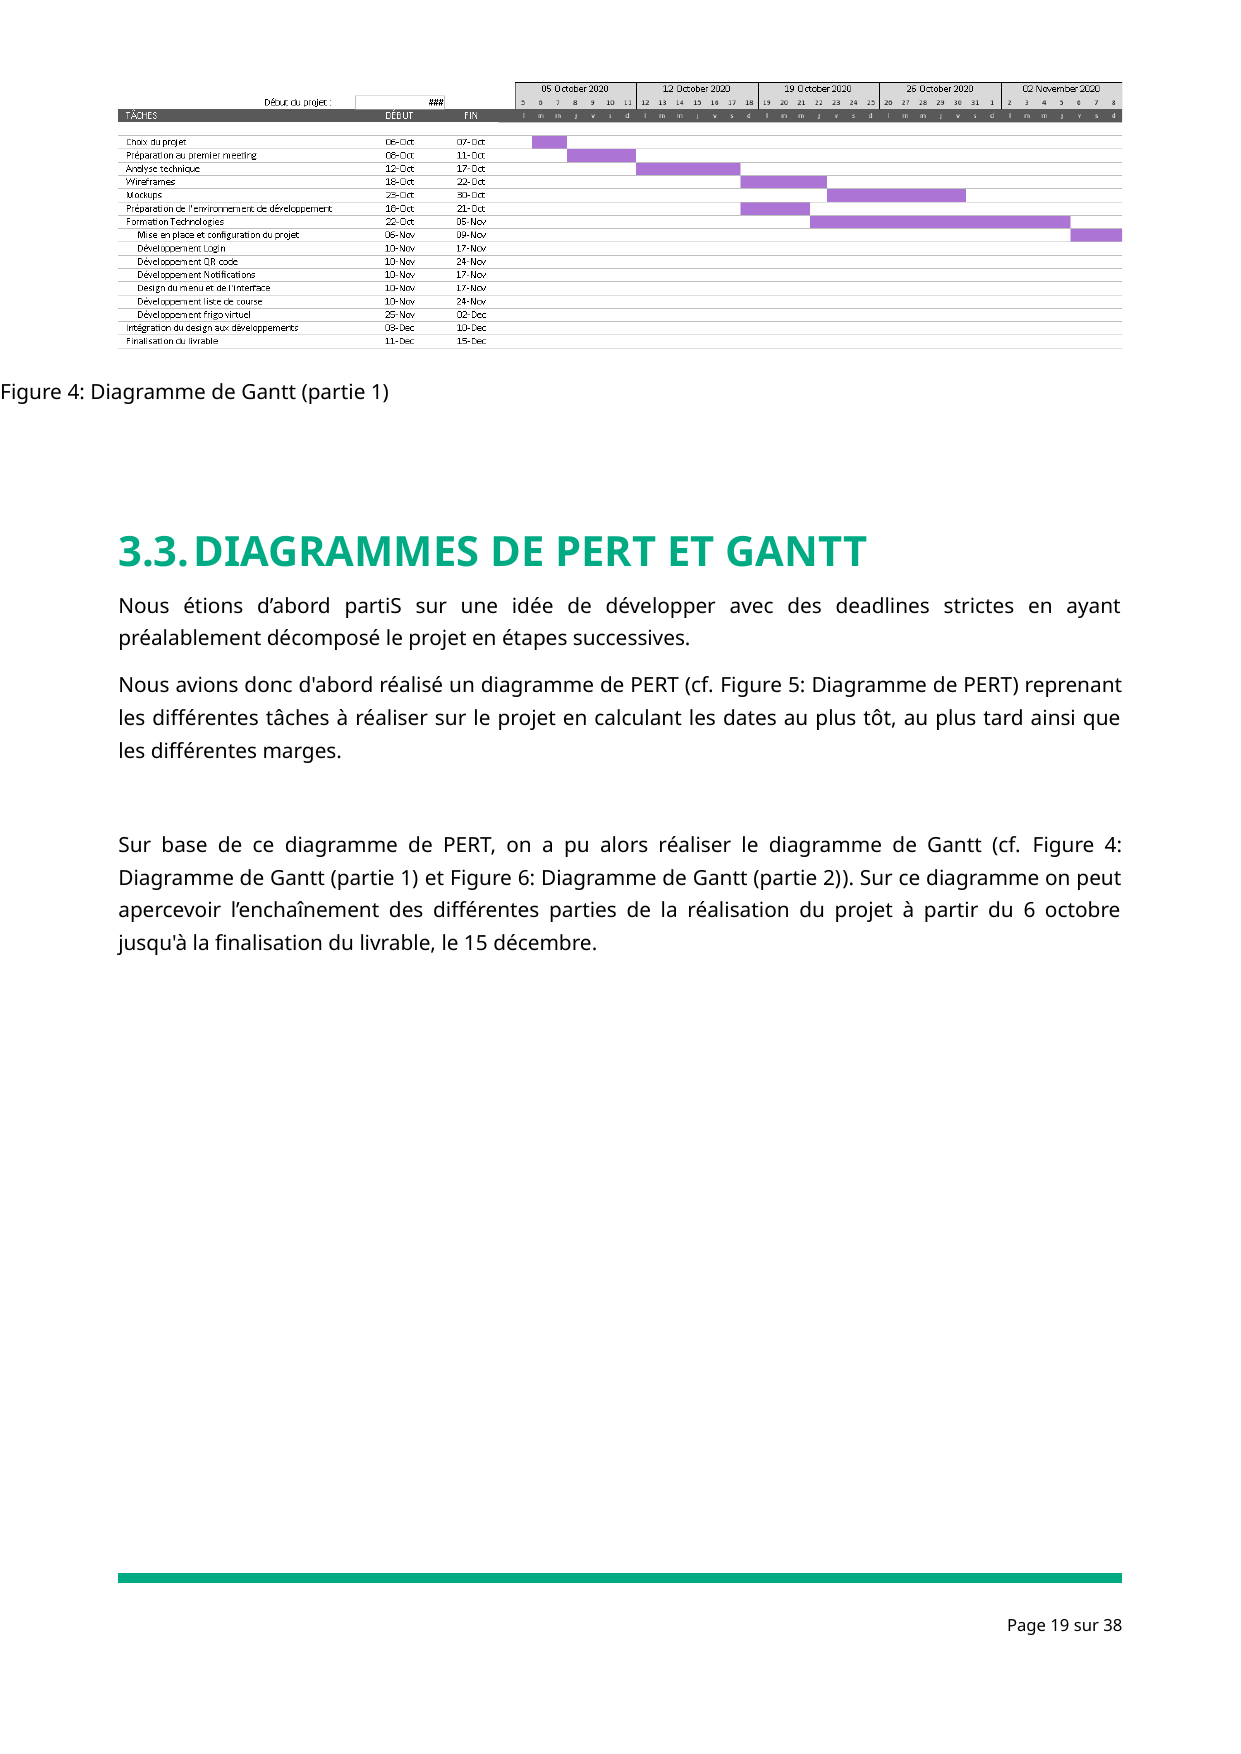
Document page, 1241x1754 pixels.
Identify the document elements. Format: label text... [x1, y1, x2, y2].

text Nous avions donc d'abord réalisé un diagramme de PERT (cf. Figure 4: Diagramme de PERT) reprenant les différentes tâches à réaliser sur le projet en calculant les dates au plus tôt, au plus tard ainsi que les différentes marges. [118, 671, 1122, 764]
picture [118, 71, 1123, 378]
text Nous étions d’abord partiS sur une idée de développer avec des deadlines strictes en ayant préalablement décomposé le projet en étapes successives. [118, 591, 1122, 652]
text Sur base de ce diagramme de PERT, on a pu alors réaliser le diagramme de Gantt (cf. Figure 5: Diagramme de Gantt (partie 1) et Figure 6: Diagramme de Gantt (partie 2)). Sur ce diagramme on peut apercevoir l’enchaînement des différentes parties de la réalisation du projet à partir du 6 octobre jusqu'à la finalisation du livrable, le 15 décembre. [118, 830, 1122, 956]
subtitle Diagrammes de PERT et Gantt [118, 521, 1122, 578]
text Figure 5: Diagramme de Gantt (partie 1) [0, 72, 1240, 406]
